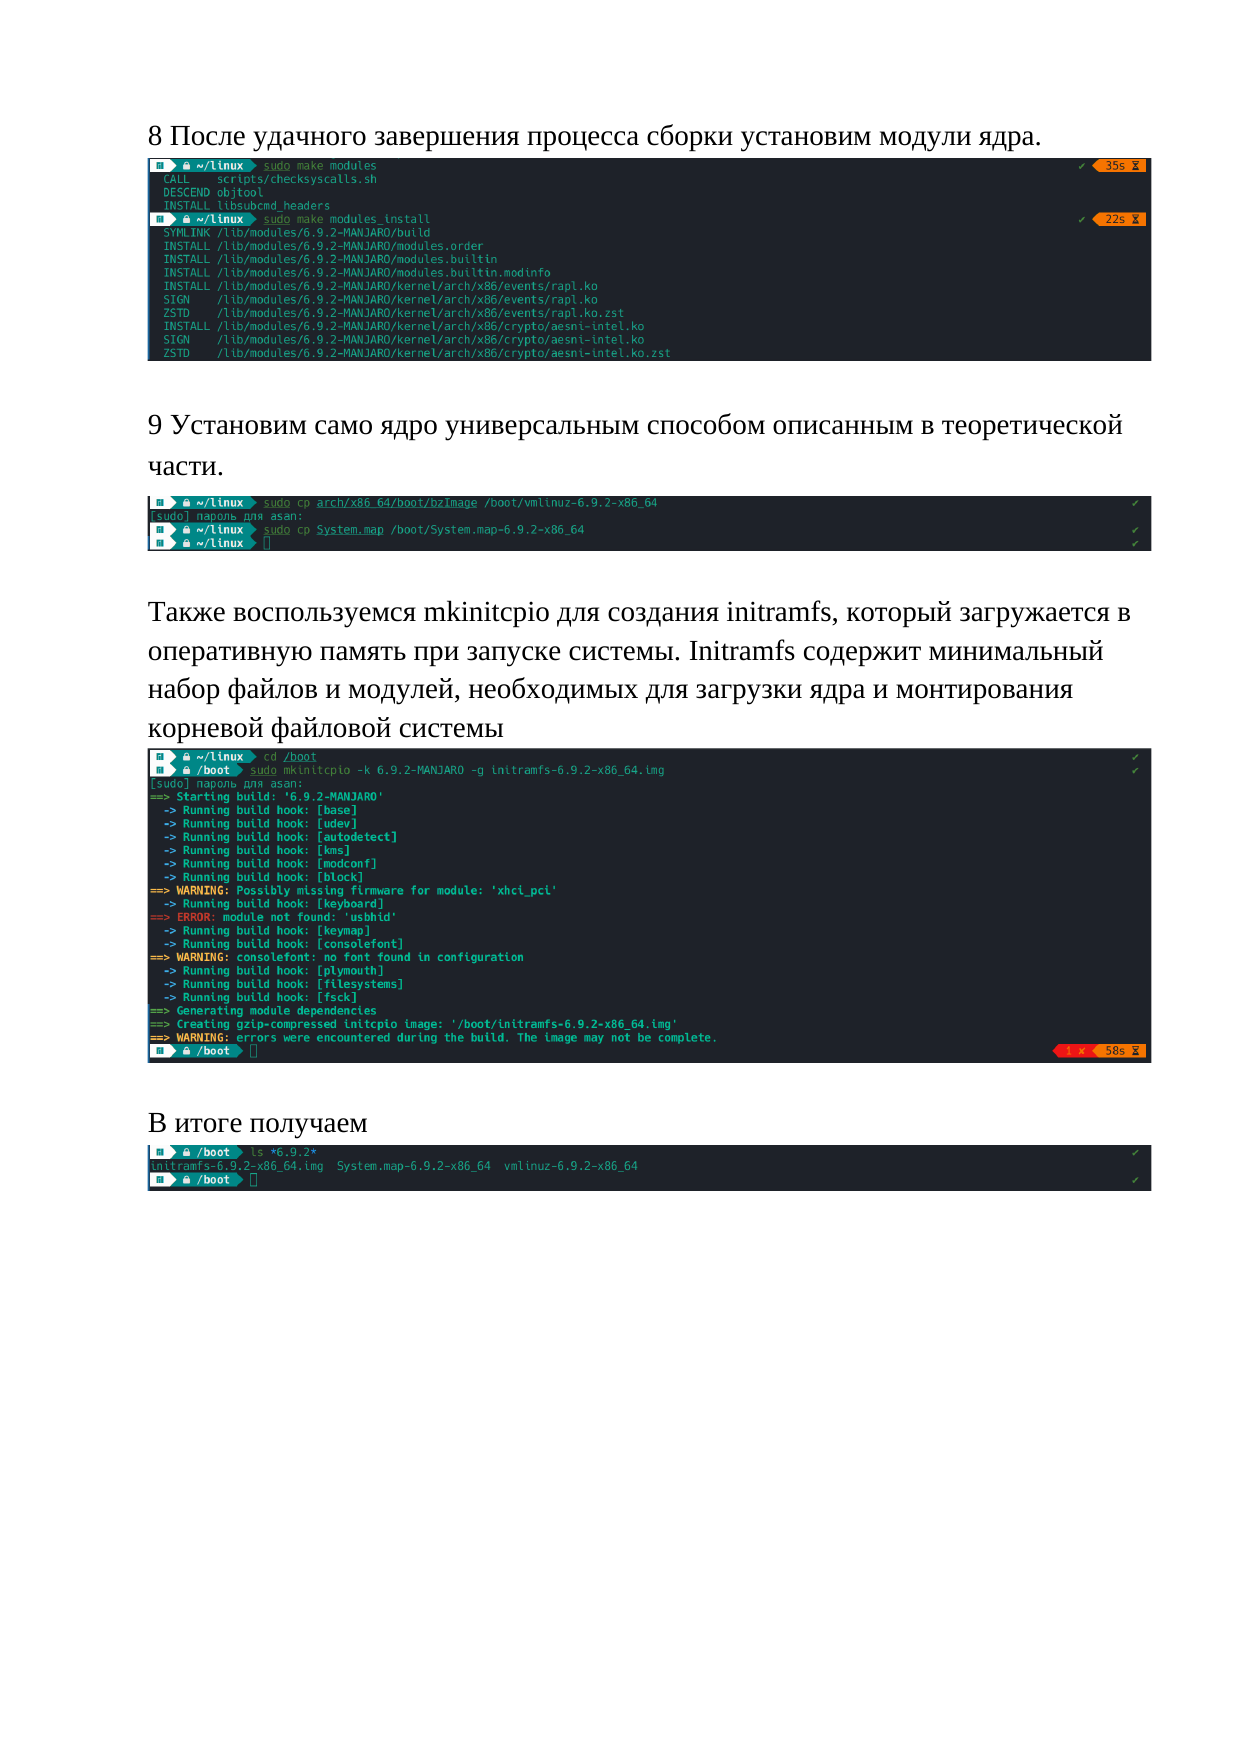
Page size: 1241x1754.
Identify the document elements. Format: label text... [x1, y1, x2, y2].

text 8 После удачного завершения процесса сборки установим модули ядра. [148, 118, 1152, 152]
picture [147, 158, 1152, 361]
text Также воспользуемся mkinitcpio для создания initramfs, который загружается в оперативную память при запуске системы. Initramfs содержит минимальный набор файлов и модулей, необходимых для загрузки ядра и монтирования корневой файловой системы [148, 594, 1152, 743]
text 9 Установим само ядро универсальным способом описанным в теоретической части. [148, 407, 1152, 481]
picture [147, 496, 1152, 551]
picture [147, 1145, 1152, 1191]
picture [147, 748, 1152, 1063]
text В итоге получаем [148, 1105, 1152, 1139]
